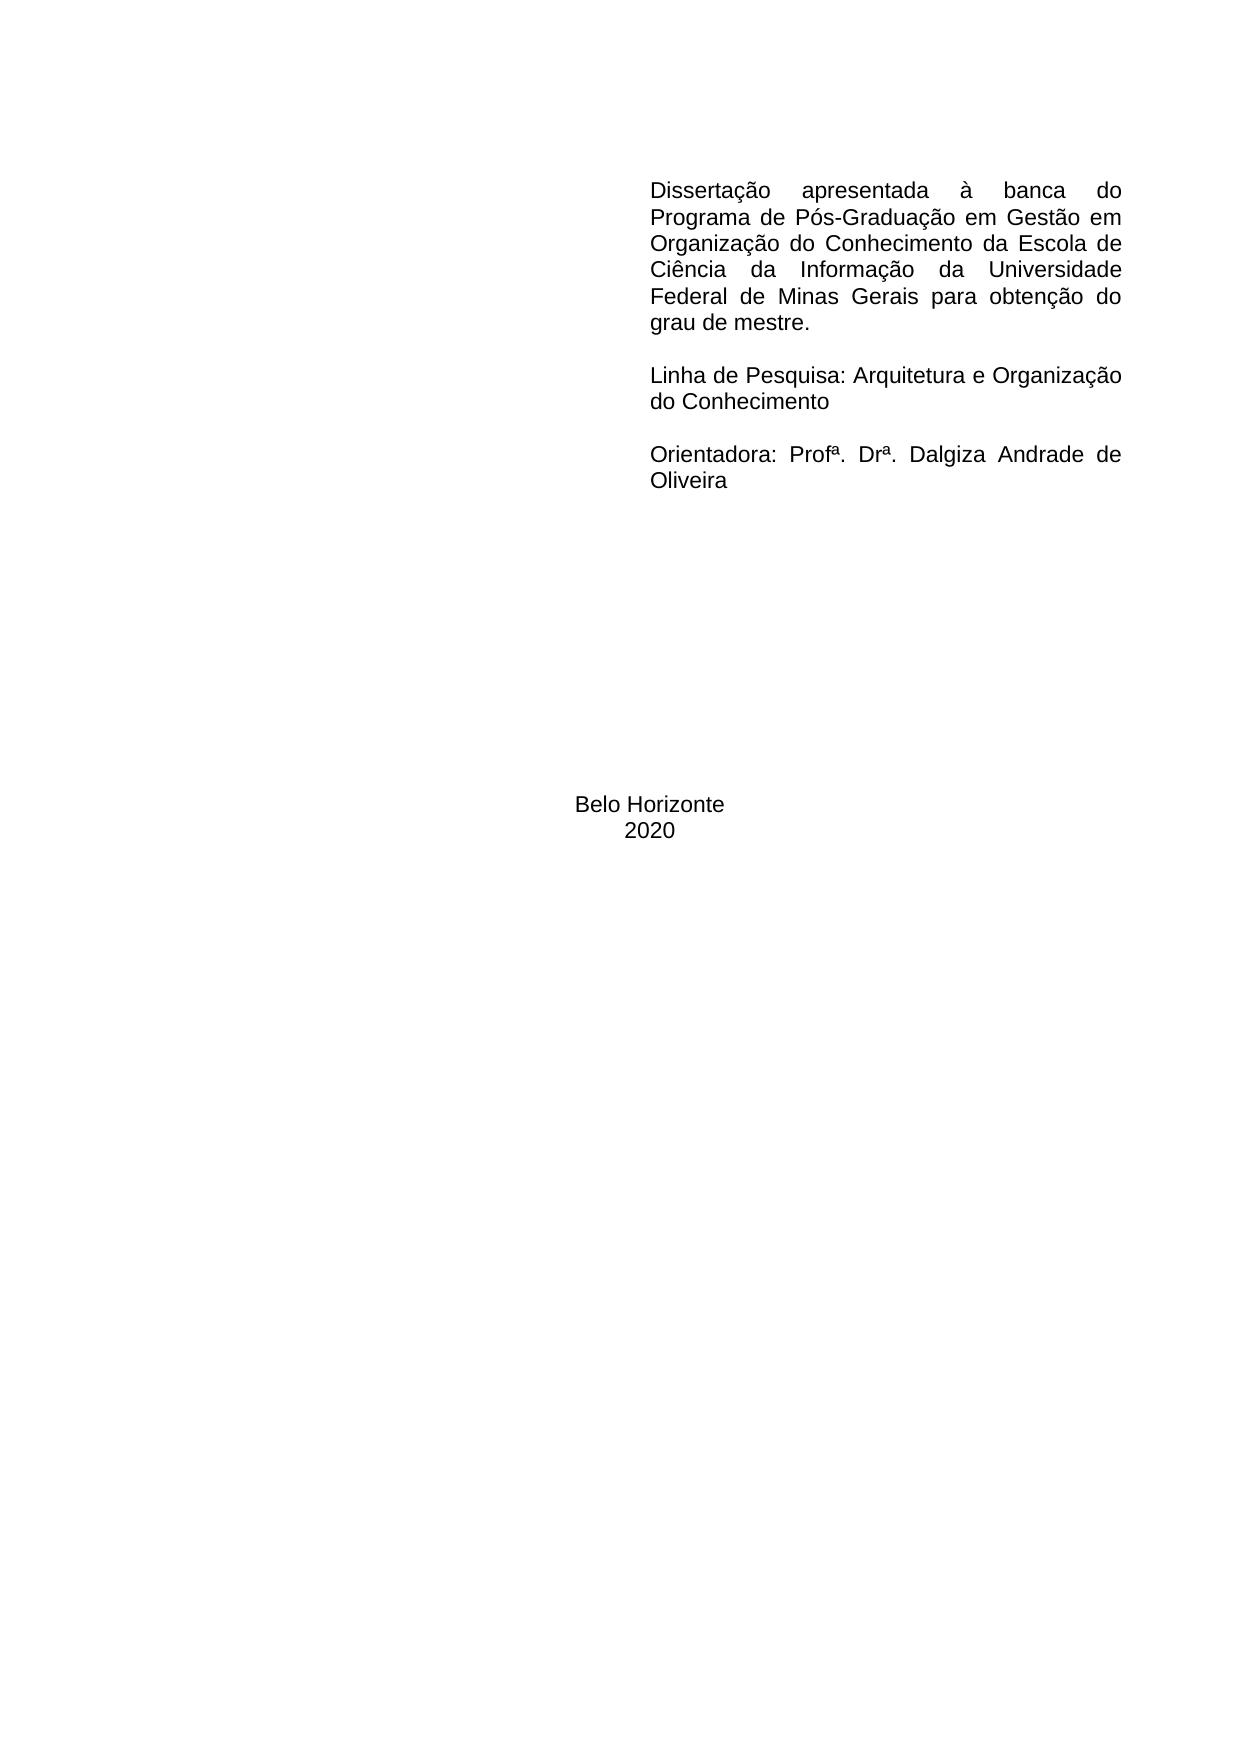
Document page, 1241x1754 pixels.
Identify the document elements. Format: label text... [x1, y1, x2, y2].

text Orientadora: Profª. Drª. Dalgiza Andrade de Oliveira [650, 441, 1122, 493]
text Belo Horizonte [177, 791, 1122, 817]
text Dissertação apresentada à banca do Programa de Pós-Graduação em Gestão em Organização do Conhecimento da Escola de Ciência da Informação da Universidade Federal de Minas Gerais para obtenção do grau de mestre. [650, 177, 1122, 335]
text Linha de Pesquisa: Arquitetura e Organização do Conhecimento [650, 362, 1122, 414]
text 2020 [177, 817, 1122, 844]
